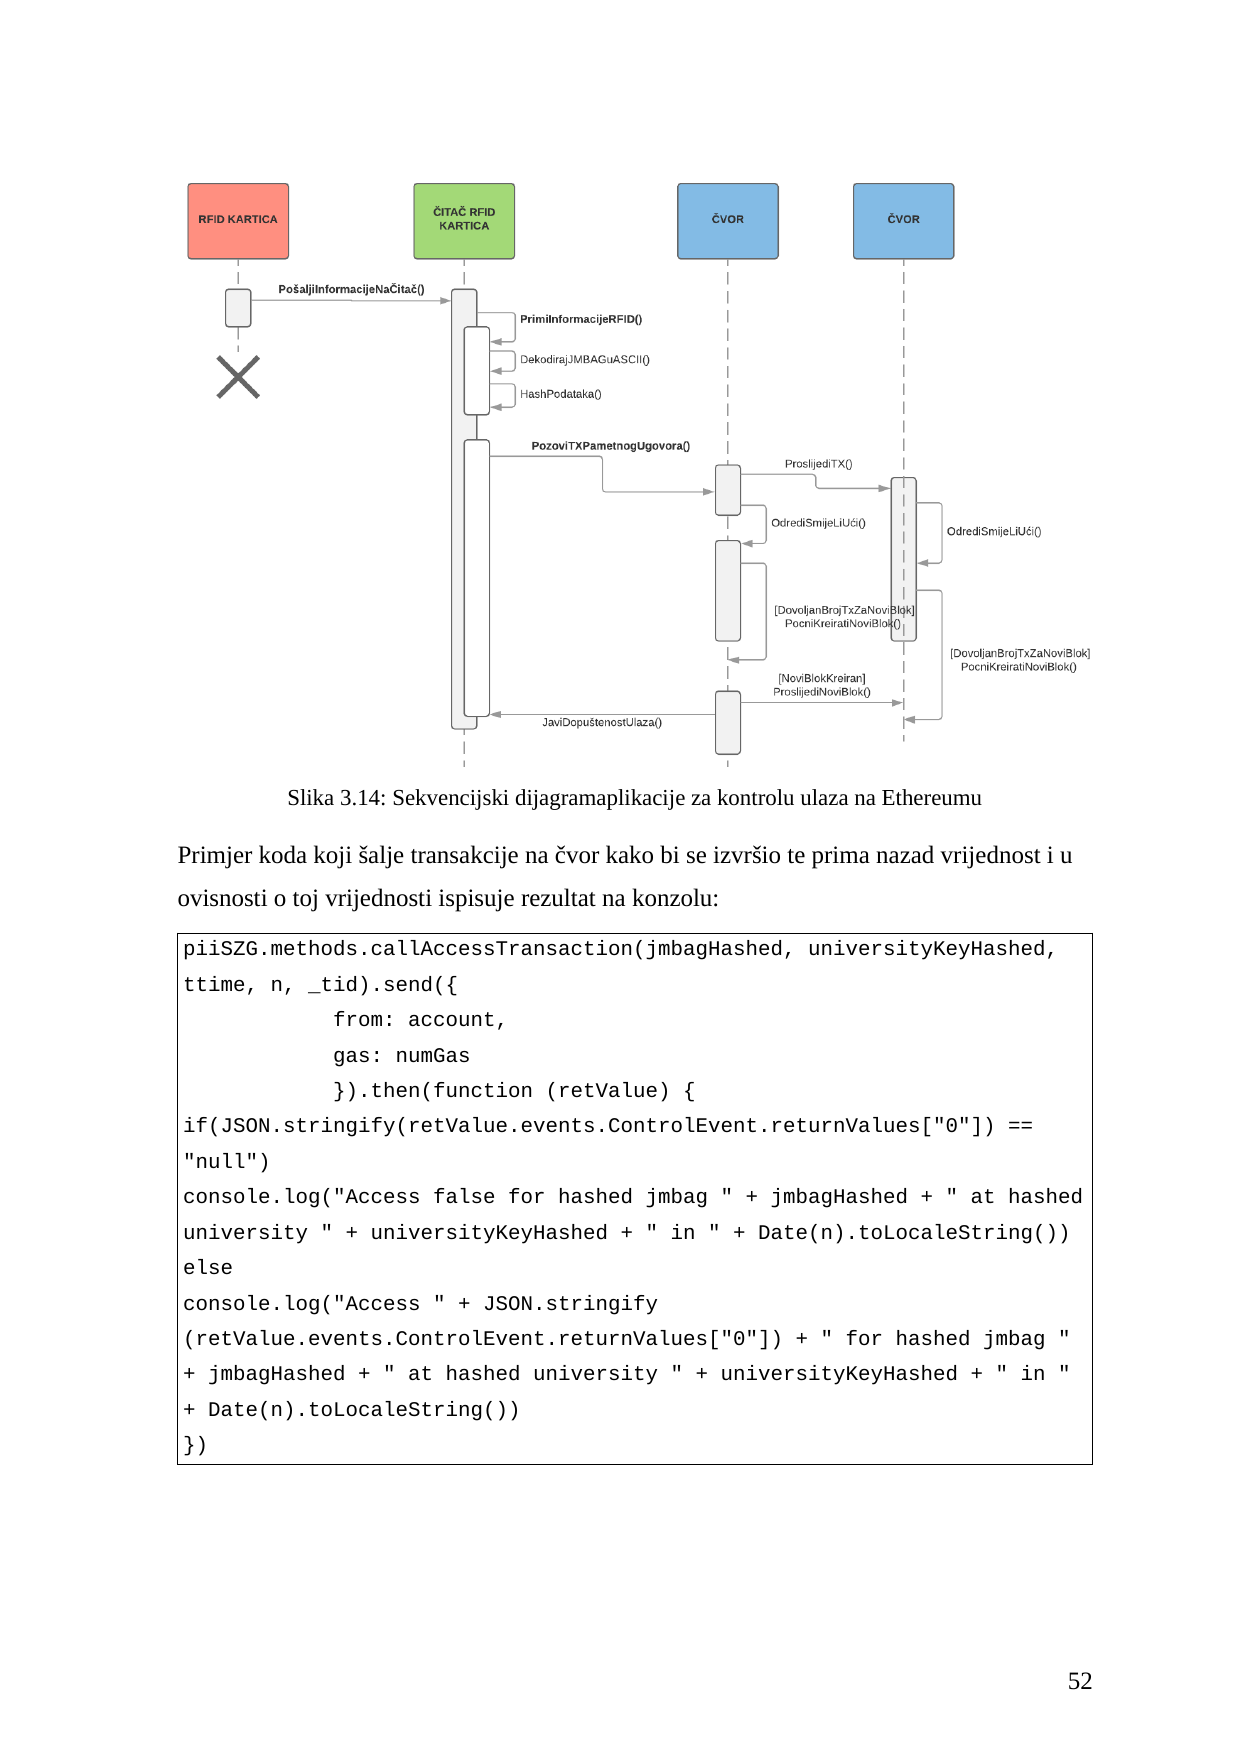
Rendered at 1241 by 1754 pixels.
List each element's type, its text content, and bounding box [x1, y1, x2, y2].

text [177, 148, 1092, 175]
text Primjer koda koji šalje transakcije na čvor kako bi se izvršio te prima nazad vrijednost i u ovisnosti o toj vrijednosti ispisuje rezultat na konzolu: [177, 811, 1092, 912]
table_header piiSZG.methods.callAccessTransaction(jmbagHashed, universityKeyHashed, ttime, n, _tid).send({ from: account, gas: numGas }).then(function (retValue) { if(JSON.stringify(retValue.events.ControlEvent.returnValues["0"]) == "null") console.log("Access false for hashed jmbag " + jmbagHashed + " at hashed university " + universityKeyHashed + " in " + Date(n).toLocaleString()) else console.log("Access " + JSON.stringify (retValue.events.ControlEvent.returnValues["0"]) + " for hashed jmbag " + jmbagHashed + " at hashed university " + universityKeyHashed + " in " + Date(n).toLocaleString()) }) [178, 934, 1092, 1463]
text S Slika 3.14: Sekvencijski dijagramaplikacije za kontrolu ulaza na Ethereumu [177, 767, 1092, 811]
picture [177, 175, 1093, 767]
